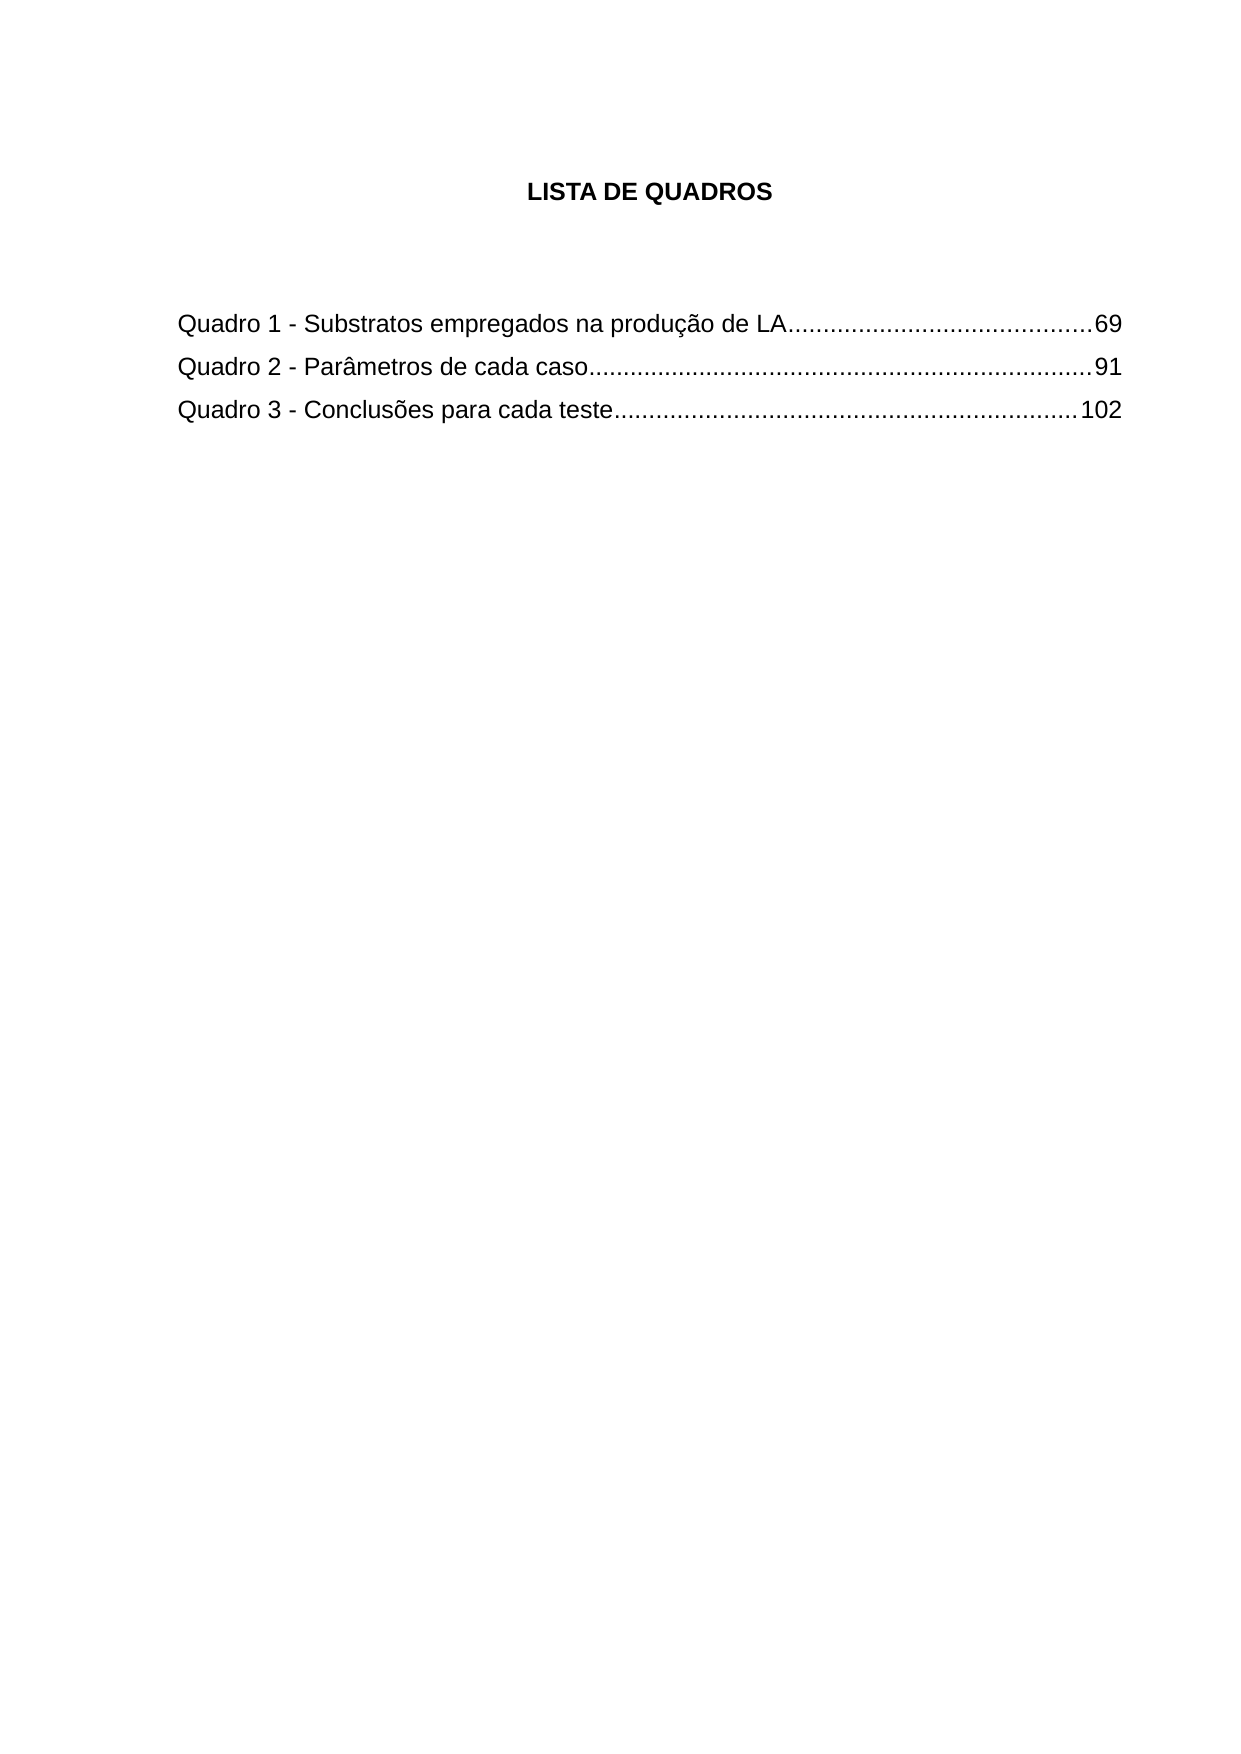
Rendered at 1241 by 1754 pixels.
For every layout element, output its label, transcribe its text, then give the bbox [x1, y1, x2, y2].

subtitle LISTA DE QUADROS [177, 177, 1122, 206]
text Quadro 1 - Substratos empregados na produção de LA 69 [177, 309, 1122, 338]
text Quadro 2 - Parâmetros de cada caso 91 [177, 352, 1122, 381]
text Quadro 3 - Conclusões para cada teste 102 [177, 395, 1122, 424]
